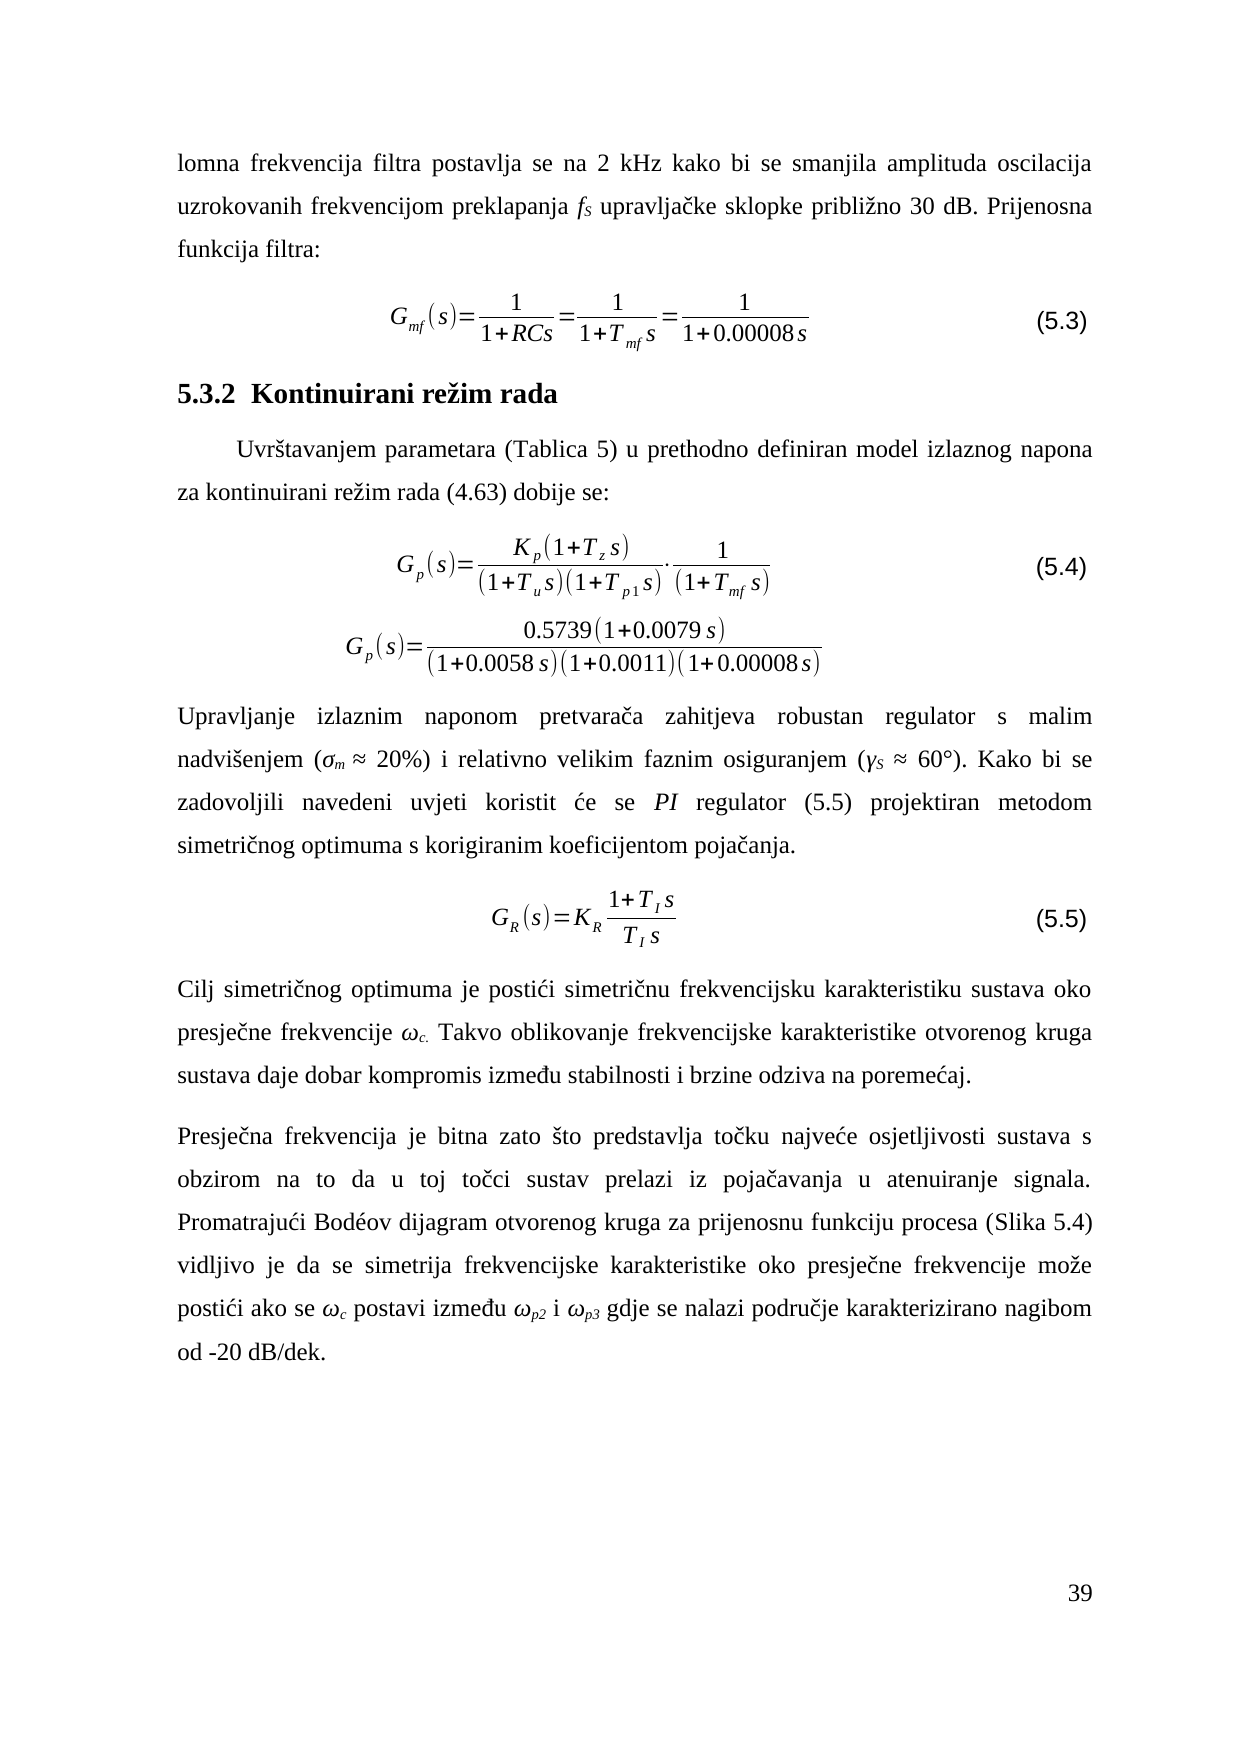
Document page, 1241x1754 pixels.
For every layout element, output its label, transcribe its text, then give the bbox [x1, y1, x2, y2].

table_header [177, 283, 1022, 361]
text lomna frekvencija filtra postavlja se na 2 kHz kako bi se smanjila amplituda oscilacija uzrokovanih frekvencijom preklapanja fS upravljačke sklopke približno 30 dB. Prijenosna funkcija filtra: [177, 148, 1093, 263]
table_header (5.4) [991, 526, 1093, 610]
table_header [177, 880, 991, 962]
text Uvrštavanjem parametara (Tablica 5) u prethodno definiran model izlaznog napona za kontinuirani režim rada (4.63) dobije se: [177, 434, 1093, 506]
table_header [177, 526, 991, 610]
table_cell [177, 610, 991, 689]
table_cell [991, 610, 1093, 689]
table_header (5.3) [1022, 283, 1093, 361]
subtitle Kontinuirani režim rada [177, 376, 1093, 409]
text Cilj simetričnog optimuma je postići simetričnu frekvencijsku karakteristiku sustava oko presječne frekvencije ωc. Takvo oblikovanje frekvencijske karakteristike otvorenog kruga sustava daje dobar kompromis između stabilnosti i brzine odziva na poremećaj. [177, 974, 1093, 1089]
text Presječna frekvencija je bitna zato što predstavlja točku najveće osjetljivosti sustava s obzirom na to da u toj točci sustav prelazi iz pojačavanja u atenuiranje signala. Promatrajući Bodéov dijagram otvorenog kruga za prijenosnu funkciju procesa (Slika 5.4) vidljivo je da se simetrija frekvencijske karakteristike oko presječne frekvencije može postići ako se ωc postavi između ωp2 i ωp3 gdje se nalazi područje karakterizirano nagibom od -20 dB/dek. [177, 1121, 1093, 1365]
table_header (5.5) [991, 880, 1093, 962]
text Upravljanje izlaznim naponom pretvarača zahitjeva robustan regulator s malim nadvišenjem (σm ≈ 20%) i relativno velikim faznim osiguranjem (γS ≈ 60°). Kako bi se zadovoljili navedeni uvjeti koristit će se PI regulator (5.5) projektiran metodom simetričnog optimuma s korigiranim koeficijentom pojačanja. [177, 701, 1093, 859]
